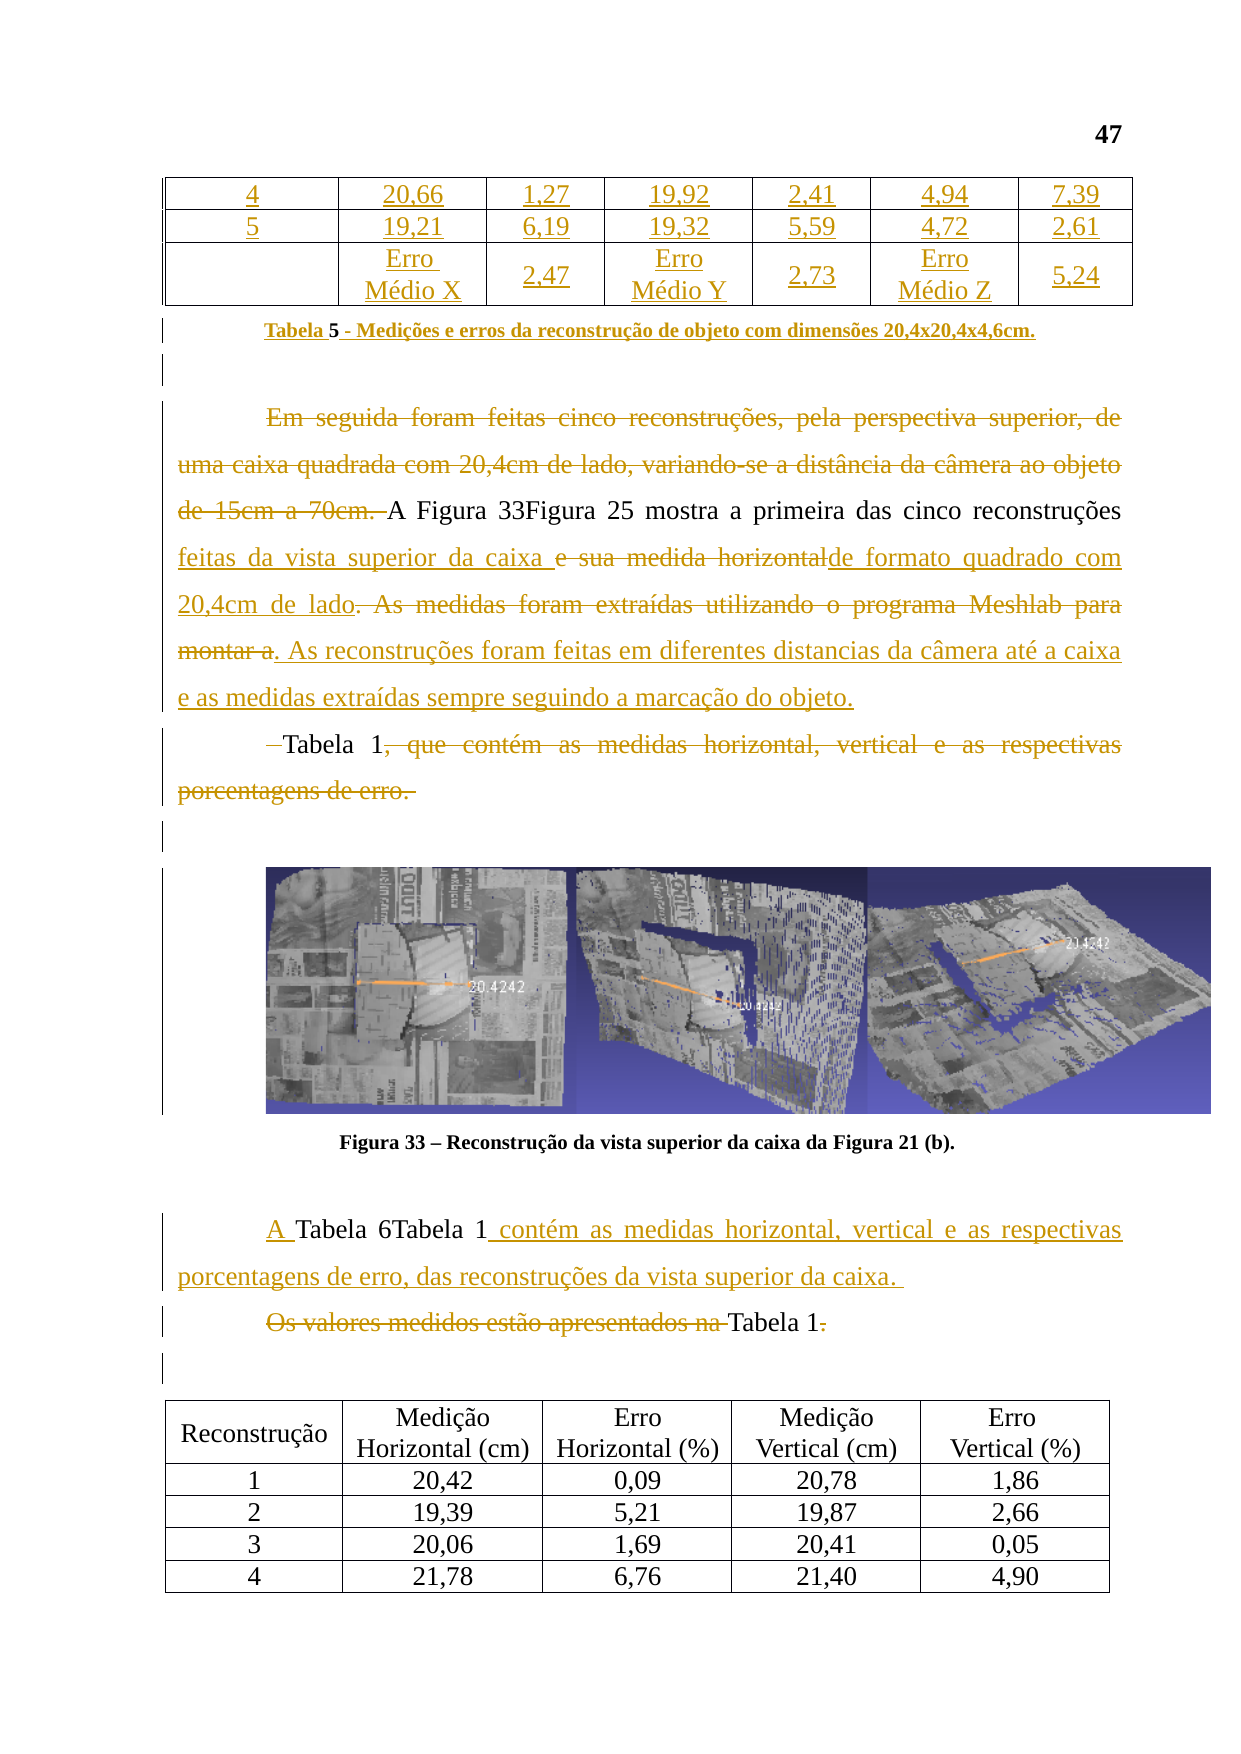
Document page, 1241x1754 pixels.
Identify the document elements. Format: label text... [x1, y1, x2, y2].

table_cell 20,66 [339, 178, 486, 209]
table_header Medição Vertical (cm) [732, 1401, 920, 1463]
text Figura 33 – Reconstrução da vista superior da caixa da Figura 21 (b). [177, 1130, 1122, 1154]
table_cell Erro Médio X [339, 243, 486, 305]
picture [265, 867, 1211, 1114]
table_cell 5,59 [753, 210, 870, 242]
table_header Reconstrução [166, 1401, 342, 1463]
table_cell 2,47 [487, 243, 604, 305]
table_cell 0,09 [543, 1464, 731, 1495]
table_cell 2 [166, 1496, 342, 1527]
table_cell 2,61 [1019, 210, 1132, 242]
text A Figura 33Figura 25 mostra a primeira das cinco reconstruções feitas da vista superior da caixa de formato quadrado com 20,4cm de lado. As reconstruções foram feitas em diferentes distancias da câmera até a caixa e as medidas extraídas sempre seguindo a marcação do objeto. [177, 401, 1122, 465]
table_cell 4 [166, 178, 338, 209]
table_header Medição Horizontal (cm) [343, 1401, 542, 1463]
table_cell 2,66 [921, 1496, 1109, 1527]
text A Tabela 6Tabela 1 contém as medidas horizontal, vertical e as respectivas porcentagens de erro, das reconstruções da vista superior da caixa. [177, 1213, 1122, 1291]
table_header Erro Horizontal (%) [543, 1401, 731, 1463]
table_cell 20,78 [732, 1464, 920, 1495]
table_cell 19,87 [732, 1496, 920, 1527]
table_cell [166, 243, 338, 305]
table_cell 5,24 [1019, 243, 1132, 305]
table_cell 5,21 [543, 1496, 731, 1527]
text Tabela 1 [177, 1306, 1122, 1337]
table_cell 19,92 [605, 178, 752, 209]
table_header Erro Vertical (%) [921, 1401, 1109, 1463]
table_cell 20,41 [732, 1528, 920, 1559]
table_cell 19,39 [343, 1496, 542, 1527]
table_cell Erro Médio Z [871, 243, 1018, 305]
table_cell 4,90 [921, 1561, 1109, 1592]
table_cell Erro Médio Y [605, 243, 752, 305]
text Tabela 5 - Medições e erros da reconstrução de objeto com dimensões 20,4x20,4x4,6cm. [177, 318, 1122, 342]
table_cell 2,41 [753, 178, 870, 209]
table_cell 6,19 [487, 210, 604, 242]
text Tabela 1 [177, 728, 1122, 806]
table_cell 6,76 [543, 1561, 731, 1592]
table_cell 21,40 [732, 1561, 920, 1592]
table_cell 1,86 [921, 1464, 1109, 1495]
table_cell 2,73 [753, 243, 870, 305]
table_cell 7,39 [1019, 178, 1132, 209]
table_cell 3 [166, 1528, 342, 1559]
table_cell 21,78 [343, 1561, 542, 1592]
text A Figura 33Figura 25 mostra a primeira das cinco reconstruções feitas da vista superior da caixa de formato quadrado com 20,4cm de lado. As reconstruções foram feitas em diferentes distancias da câmera até a caixa e as medidas extraídas sempre seguindo a marcação do objeto. [177, 466, 1122, 712]
table_cell 20,42 [343, 1464, 542, 1495]
table_cell 1,69 [543, 1528, 731, 1559]
table_cell 5 [166, 210, 338, 242]
table_cell 1,27 [487, 178, 604, 209]
table_cell 0,05 [921, 1528, 1109, 1559]
table_cell 4,94 [871, 178, 1018, 209]
table_cell 19,21 [339, 210, 486, 242]
table_cell 19,32 [605, 210, 752, 242]
table_cell 1 [166, 1464, 342, 1495]
table_cell 20,06 [343, 1528, 542, 1559]
table_cell 4,72 [871, 210, 1018, 242]
table_cell 4 [166, 1561, 342, 1592]
